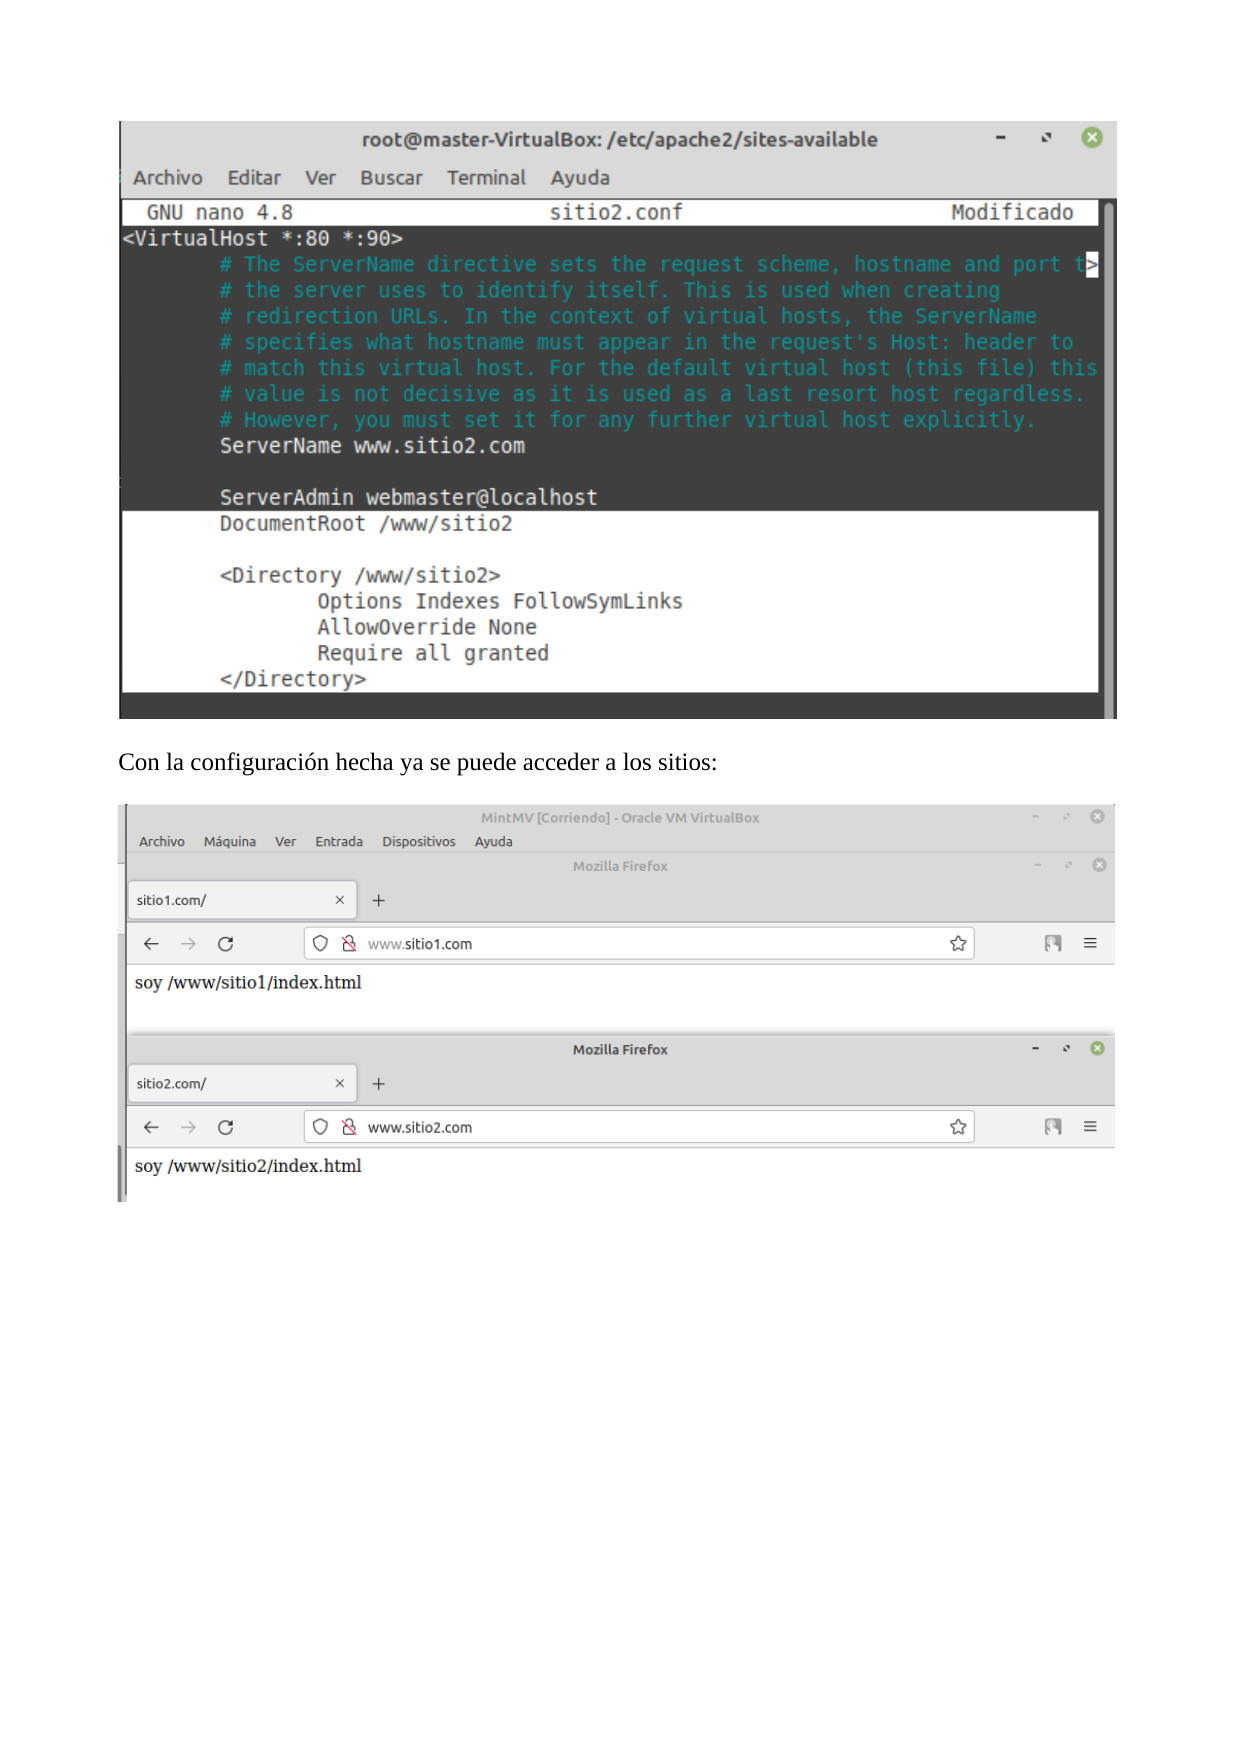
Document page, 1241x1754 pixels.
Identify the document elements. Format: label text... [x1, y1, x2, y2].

picture [900, 121, 1117, 719]
text Con la configuración hecha ya se puede acceder a los sitios: [118, 747, 1122, 776]
